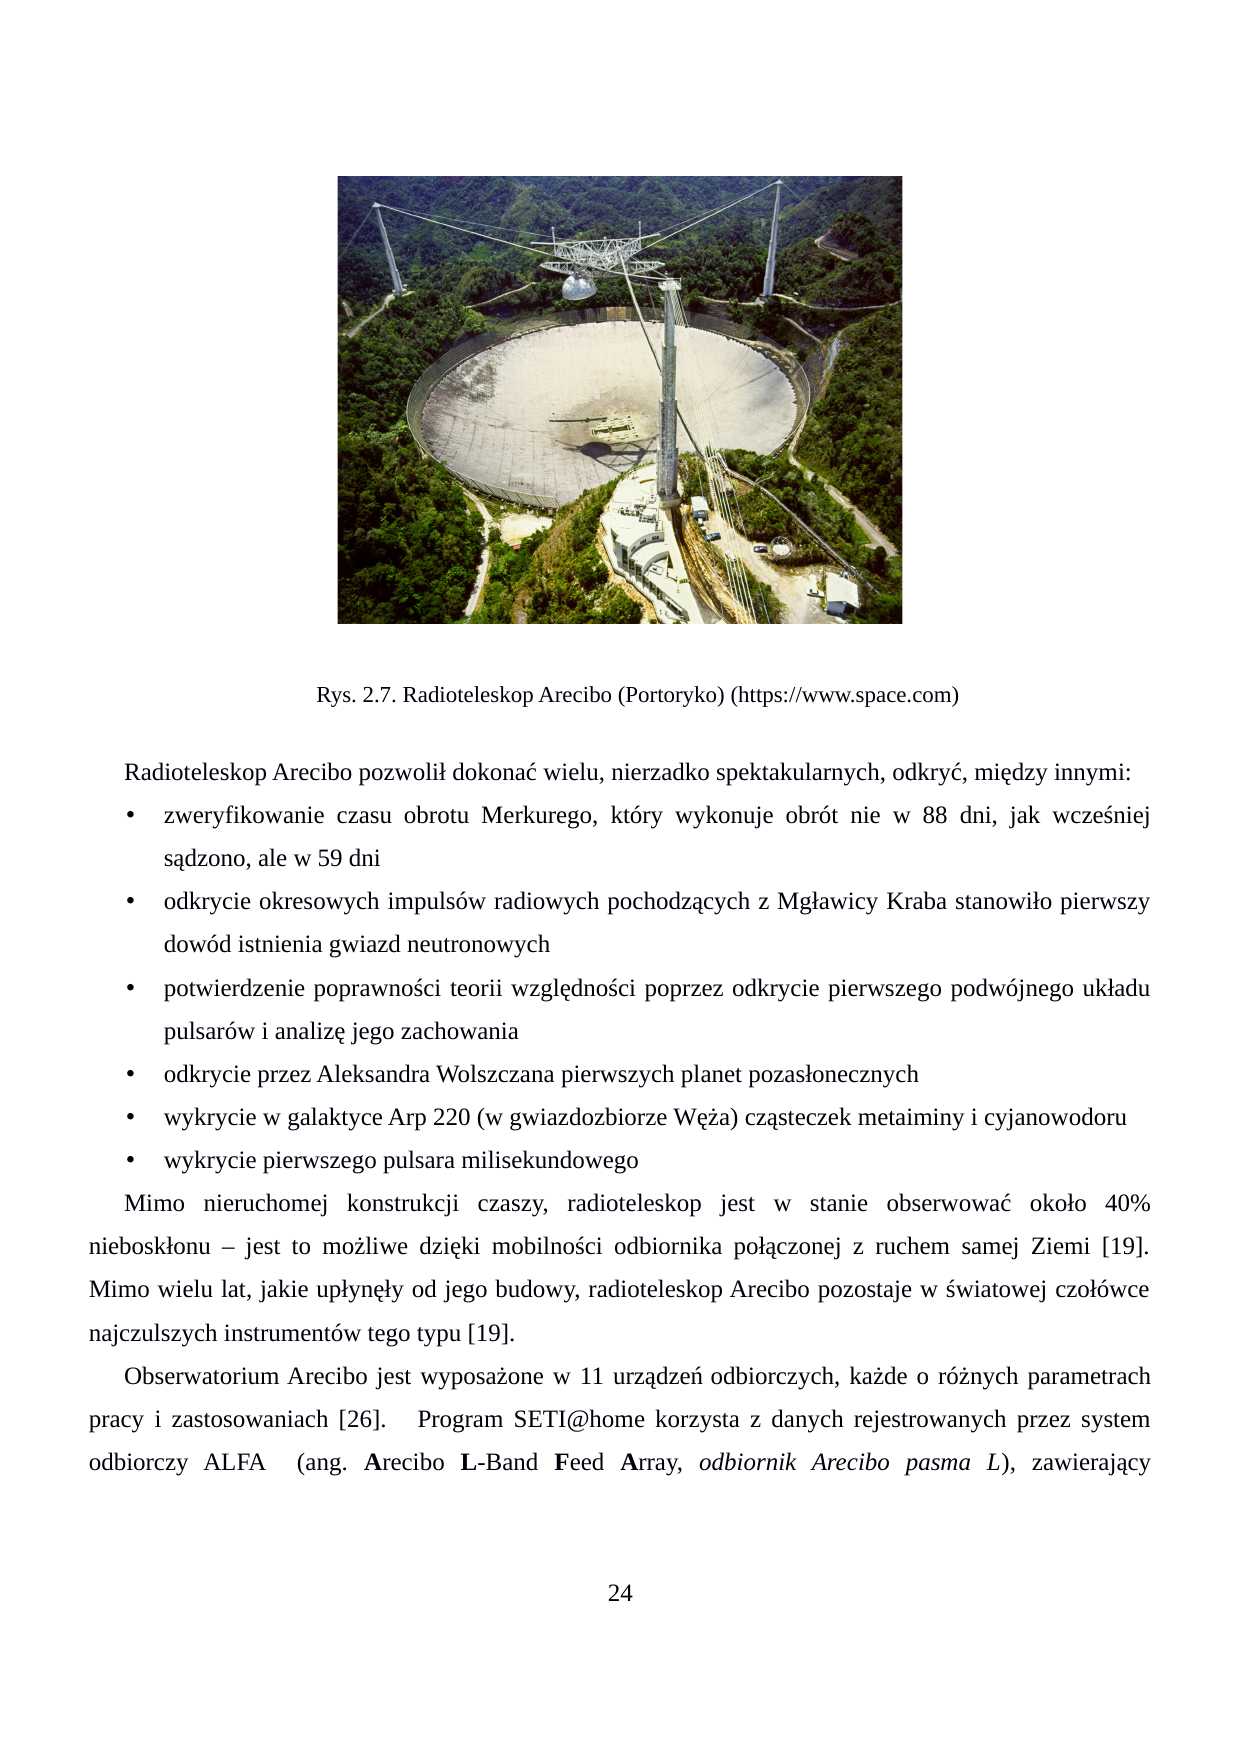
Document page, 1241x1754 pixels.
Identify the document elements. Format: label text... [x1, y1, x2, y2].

text Radioteleskop Arecibo pozwolił dokonać wielu, nierzadko spektakularnych, odkryć, między innymi: [88, 757, 1152, 786]
list odkrycie okresowych impulsów radiowych pochodzących z Mgławicy Kraba stanowiło pierwszy dowód istnienia gwiazd neutronowych [126, 886, 1152, 958]
text Obserwatorium Arecibo jest wyposażone w 11 urządzeń odbiorczych, każde o różnych parametrach pracy i zastosowaniach [26]. Program SETI@home korzysta z danych rejestrowanych przez system odbiorczy ALFA (ang. Arecibo L-Band Feed Array, odbiornik Arecibo pasma L), zawierający [88, 1361, 1152, 1476]
list potwierdzenie poprawności teorii względności poprzez odkrycie pierwszego podwójnego układu pulsarów i analizę jego zachowania [126, 973, 1152, 1044]
list odkrycie przez Aleksandra Wolszczana pierwszych planet pozasłonecznych [126, 1059, 1152, 1088]
list zweryfikowanie czasu obrotu Merkurego, który wykonuje obrót nie w 88 dni, jak wcześniej sądzono, ale w 59 dni [126, 800, 1152, 872]
text Mimo nieruchomej konstrukcji czaszy, radioteleskop jest w stanie obserwować około 40% nieboskłonu – jest to możliwe dzięki mobilności odbiornika połączonej z ruchem samej Ziemi [19]. Mimo wielu lat, jakie upłynęły od jego budowy, radioteleskop Arecibo pozostaje w światowej czołówce najczulszych instrumentów tego typu [19]. [88, 1188, 1152, 1346]
list wykrycie pierwszego pulsara milisekundowego [126, 1145, 1152, 1174]
picture [337, 176, 903, 624]
list wykrycie w galaktyce Arp 220 (w gwiazdozbiorze Węża) cząsteczek metaiminy i cyjanowodoru [126, 1102, 1152, 1131]
text Rys. 2.7. Radioteleskop Arecibo (Portoryko) (https://www.space.com) [88, 682, 1152, 708]
